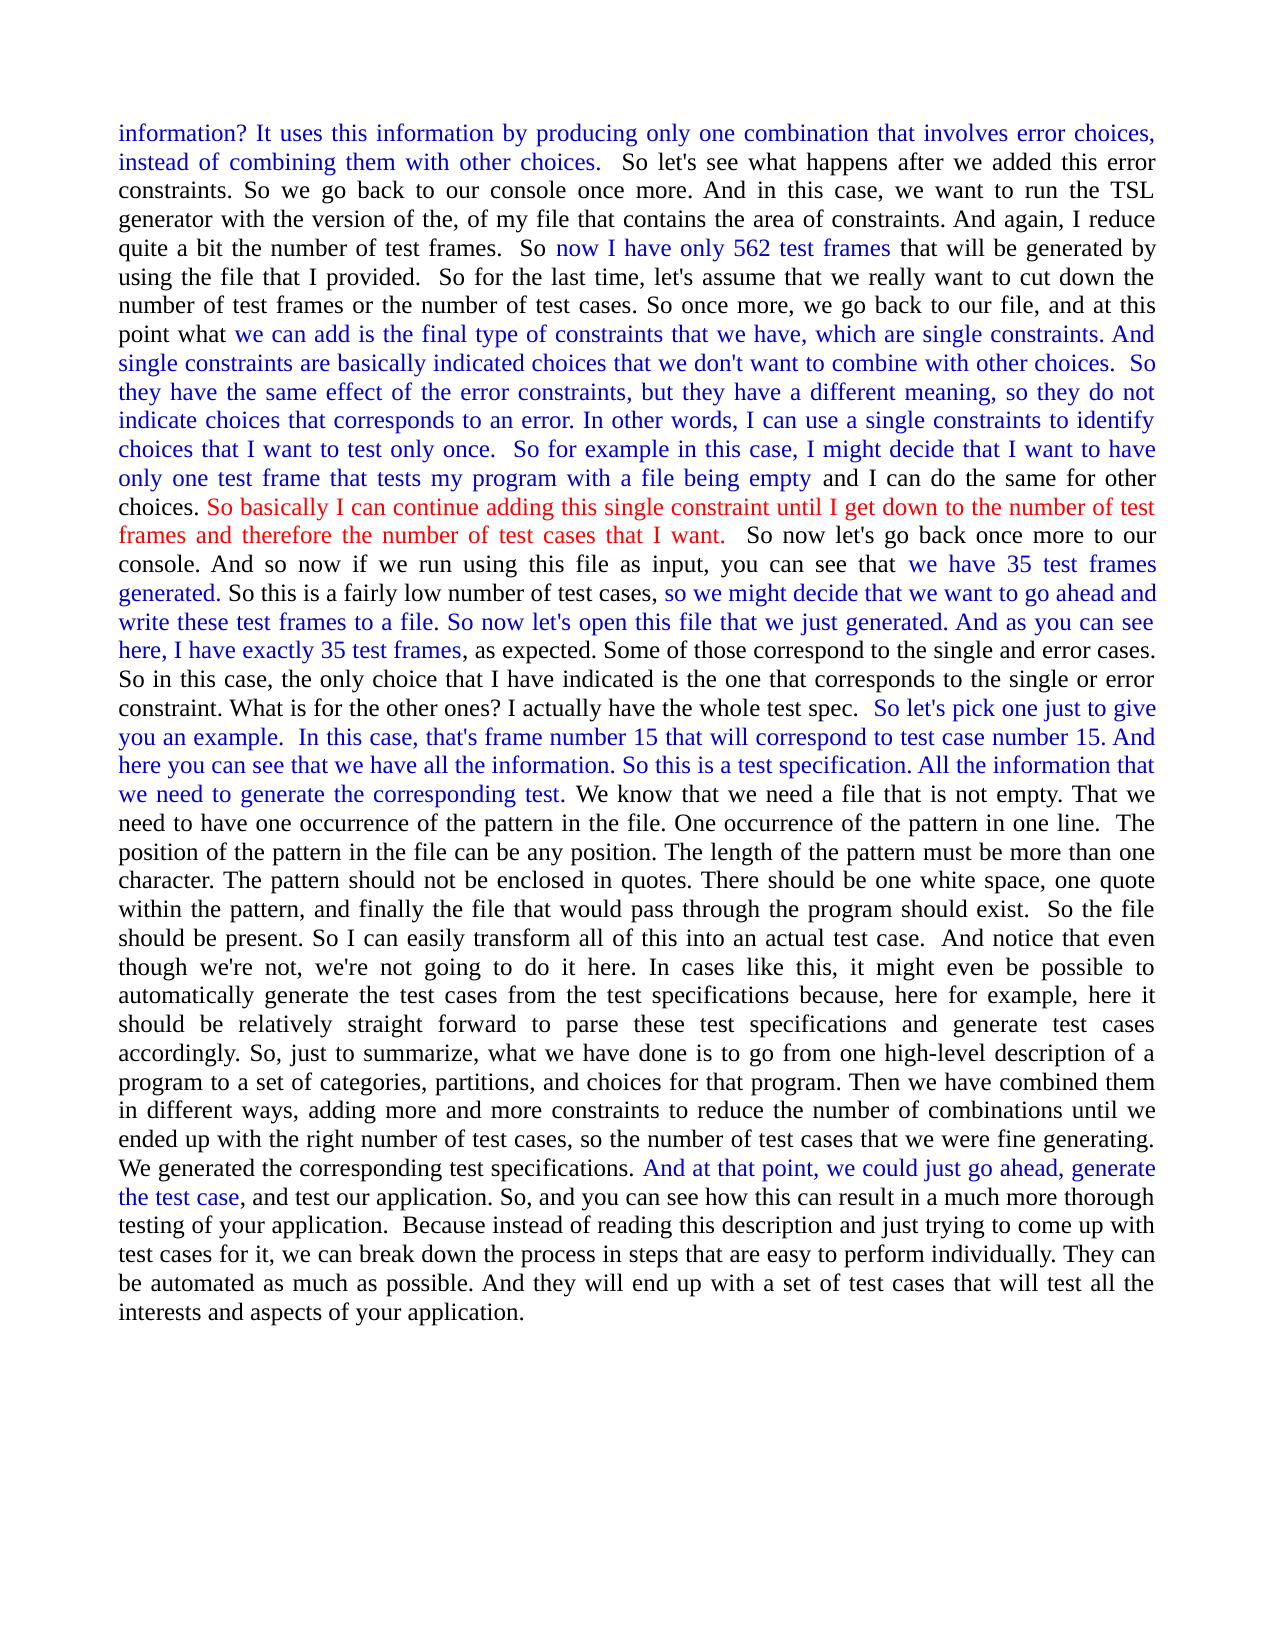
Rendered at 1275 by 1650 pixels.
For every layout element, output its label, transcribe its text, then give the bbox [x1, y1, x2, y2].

text information? It uses this information by producing only one combination that involves error choices, instead of combining them with other choices. So let's see what happens after we added this error constraints. So we go back to our console once more. And in this case, we want to run the TSL generator with the version of the, of my file that contains the area of constraints. And again, I reduce quite a bit the number of test frames. So now I have only 562 test frames that will be generated by using the file that I provided. So for the last time, let's assume that we really want to cut down the number of test frames or the number of test cases. So once more, we go back to our file, and at this point what we can add is the final type of constraints that we have, which are single constraints. And single constraints are basically indicated choices that we don't want to combine with other choices. So they have the same effect of the error constraints, but they have a different meaning, so they do not indicate choices that corresponds to an error. In other words, I can use a single constraints to identify choices that I want to test only once. So for example in this case, I might decide that I want to have only one test frame that tests my program with a file being empty and I can do the same for other choices. So basically I can continue adding this single constraint until I get down to the number of test frames and therefore the number of test cases that I want. So now let's go back once more to our console. And so now if we run using this file as input, you can see that we have 35 test frames generated. So this is a fairly low number of test cases, so we might decide that we want to go ahead and write these test frames to a file. So now let's open this file that we just generated. And as you can see here, I have exactly 35 test frames, as expected. Some of those correspond to the single and error cases. So in this case, the only choice that I have indicated is the one that corresponds to the single or error constraint. What is for the other ones? I actually have the whole test spec. So let's pick one just to give you an example. In this case, that's frame number 15 that will correspond to test case number 15. And here you can see that we have all the information. So this is a test specification. All the information that we need to generate the corresponding test. We know that we need a file that is not empty. That we need to have one occurrence of the pattern in the file. One occurrence of the pattern in one line. The position of the pattern in the file can be any position. The length of the pattern must be more than one character. The pattern should not be enclosed in quotes. There should be one white space, one quote within the pattern, and finally the file that would pass through the program should exist. So the file should be present. So I can easily transform all of this into an actual test case. And notice that even though we're not, we're not going to do it here. In cases like this, it might even be possible to automatically generate the test cases from the test specifications because, here for example, here it should be relatively straight forward to parse these test specifications and generate test cases accordingly. So, just to summarize, what we have done is to go from one high-level description of a program to a set of categories, partitions, and choices for that program. Then we have combined them in different ways, adding more and more constraints to reduce the number of combinations until we ended up with the right number of test cases, so the number of test cases that we were fine generating. We generated the corresponding test specifications. And at that point, we could just go ahead, generate the test case, and test our application. So, and you can see how this can result in a much more thorough testing of your application. Because instead of reading this description and just trying to come up with test cases for it, we can break down the process in steps that are easy to perform individually. They can be automated as much as possible. And they will end up with a set of test cases that will test all the interests and aspects of your application. [118, 118, 1157, 1326]
